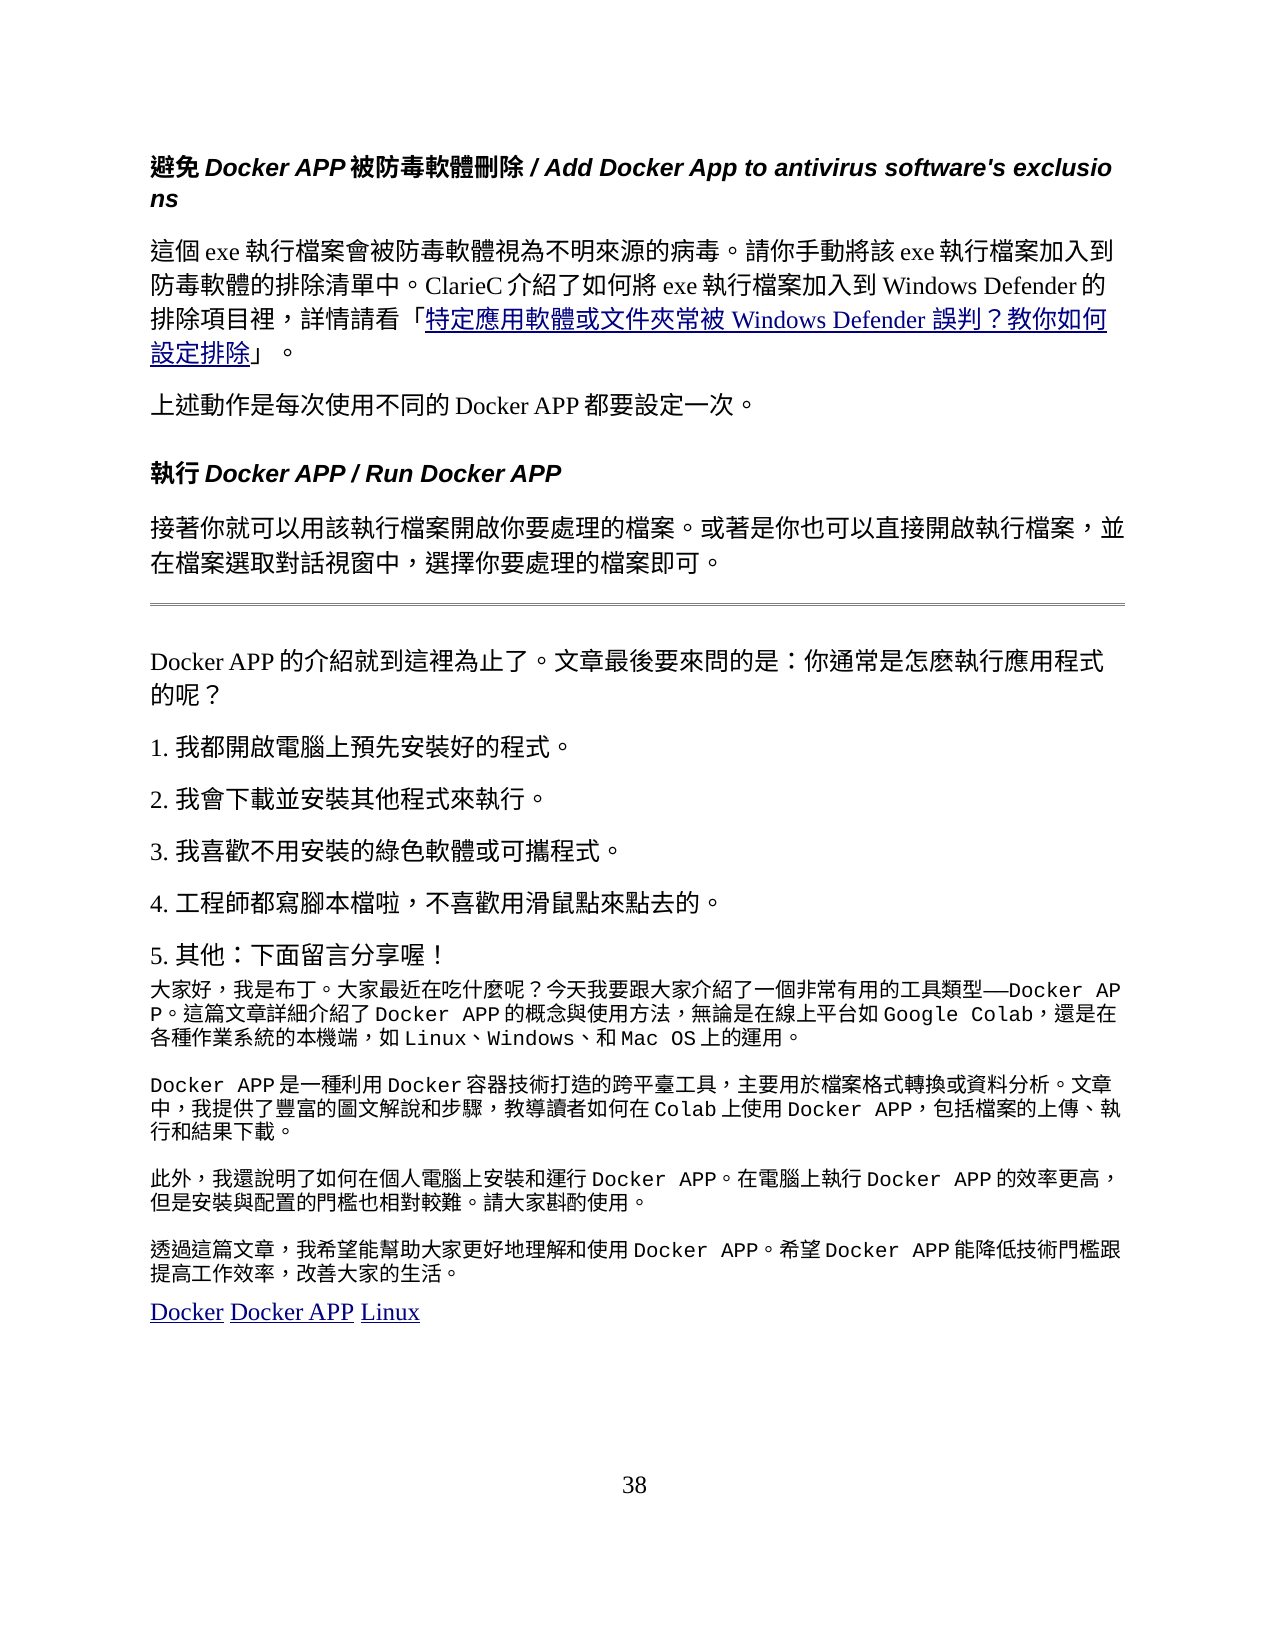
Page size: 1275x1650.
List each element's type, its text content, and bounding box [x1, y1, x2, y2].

text 上述動作是每次使用不同的Docker APP都要設定一次。 [150, 388, 1125, 422]
subtitle 避免Docker APP被防毒軟體刪除 / Add Docker App to antivirus software's exclusions [150, 150, 1125, 212]
text 這個exe執行檔案會被防毒軟體視為不明來源的病毒。請你手動將該exe執行檔案加入到防毒軟體的排除清單中。ClarieC介紹了如何將exe執行檔案加入到Windows Defender的排除項目裡，詳情請看「特定應用軟體或文件夾常被 Windows Defender 誤判？教你如何設定排除」。 [150, 234, 1125, 370]
text 4. 工程師都寫腳本檔啦，不喜歡用滑鼠點來點去的。 [150, 885, 1125, 919]
subtitle 執行Docker APP / Run Docker APP [150, 456, 1125, 490]
text 此外，我還說明了如何在個人電腦上安裝和運行Docker APP。在電腦上執行Docker APP的效率更高，但是安裝與配置的門檻也相對較難。請大家斟酌使用。 [150, 1169, 1125, 1217]
text Docker Docker APP Linux [150, 1297, 1125, 1325]
text 1. 我都開啟電腦上預先安裝好的程式。 [150, 729, 1125, 763]
text 接著你就可以用該執行檔案開啟你要處理的檔案。或著是你也可以直接開啟執行檔案，並在檔案選取對話視窗中，選擇你要處理的檔案即可。 [150, 511, 1125, 579]
text 5. 其他：下面留言分享喔！ [150, 937, 1125, 971]
text Docker APP是一種利用Docker容器技術打造的跨平臺工具，主要用於檔案格式轉換或資料分析。文章中，我提供了豐富的圖文解說和步驟，教導讀者如何在Colab上使用Docker APP，包括檔案的上傳、執行和結果下載。 [150, 1075, 1125, 1146]
text 3. 我喜歡不用安裝的綠色軟體或可攜程式。 [150, 833, 1125, 867]
text 2. 我會下載並安裝其他程式來執行。 [150, 781, 1125, 815]
text 大家好，我是布丁。大家最近在吃什麼呢？今天我要跟大家介紹了一個非常有用的工具類型——Docker APP。這篇文章詳細介紹了Docker APP的概念與使用方法，無論是在線上平台如Google Colab，還是在各種作業系統的本機端，如Linux、Windows、和Mac OS上的運用。 [150, 980, 1125, 1051]
text 透過這篇文章，我希望能幫助大家更好地理解和使用Docker APP。希望Docker APP能降低技術門檻跟提高工作效率，改善大家的生活。 [150, 1240, 1125, 1288]
text Docker APP的介紹就到這裡為止了。文章最後要來問的是：你通常是怎麽執行應用程式的呢？ [150, 643, 1125, 711]
